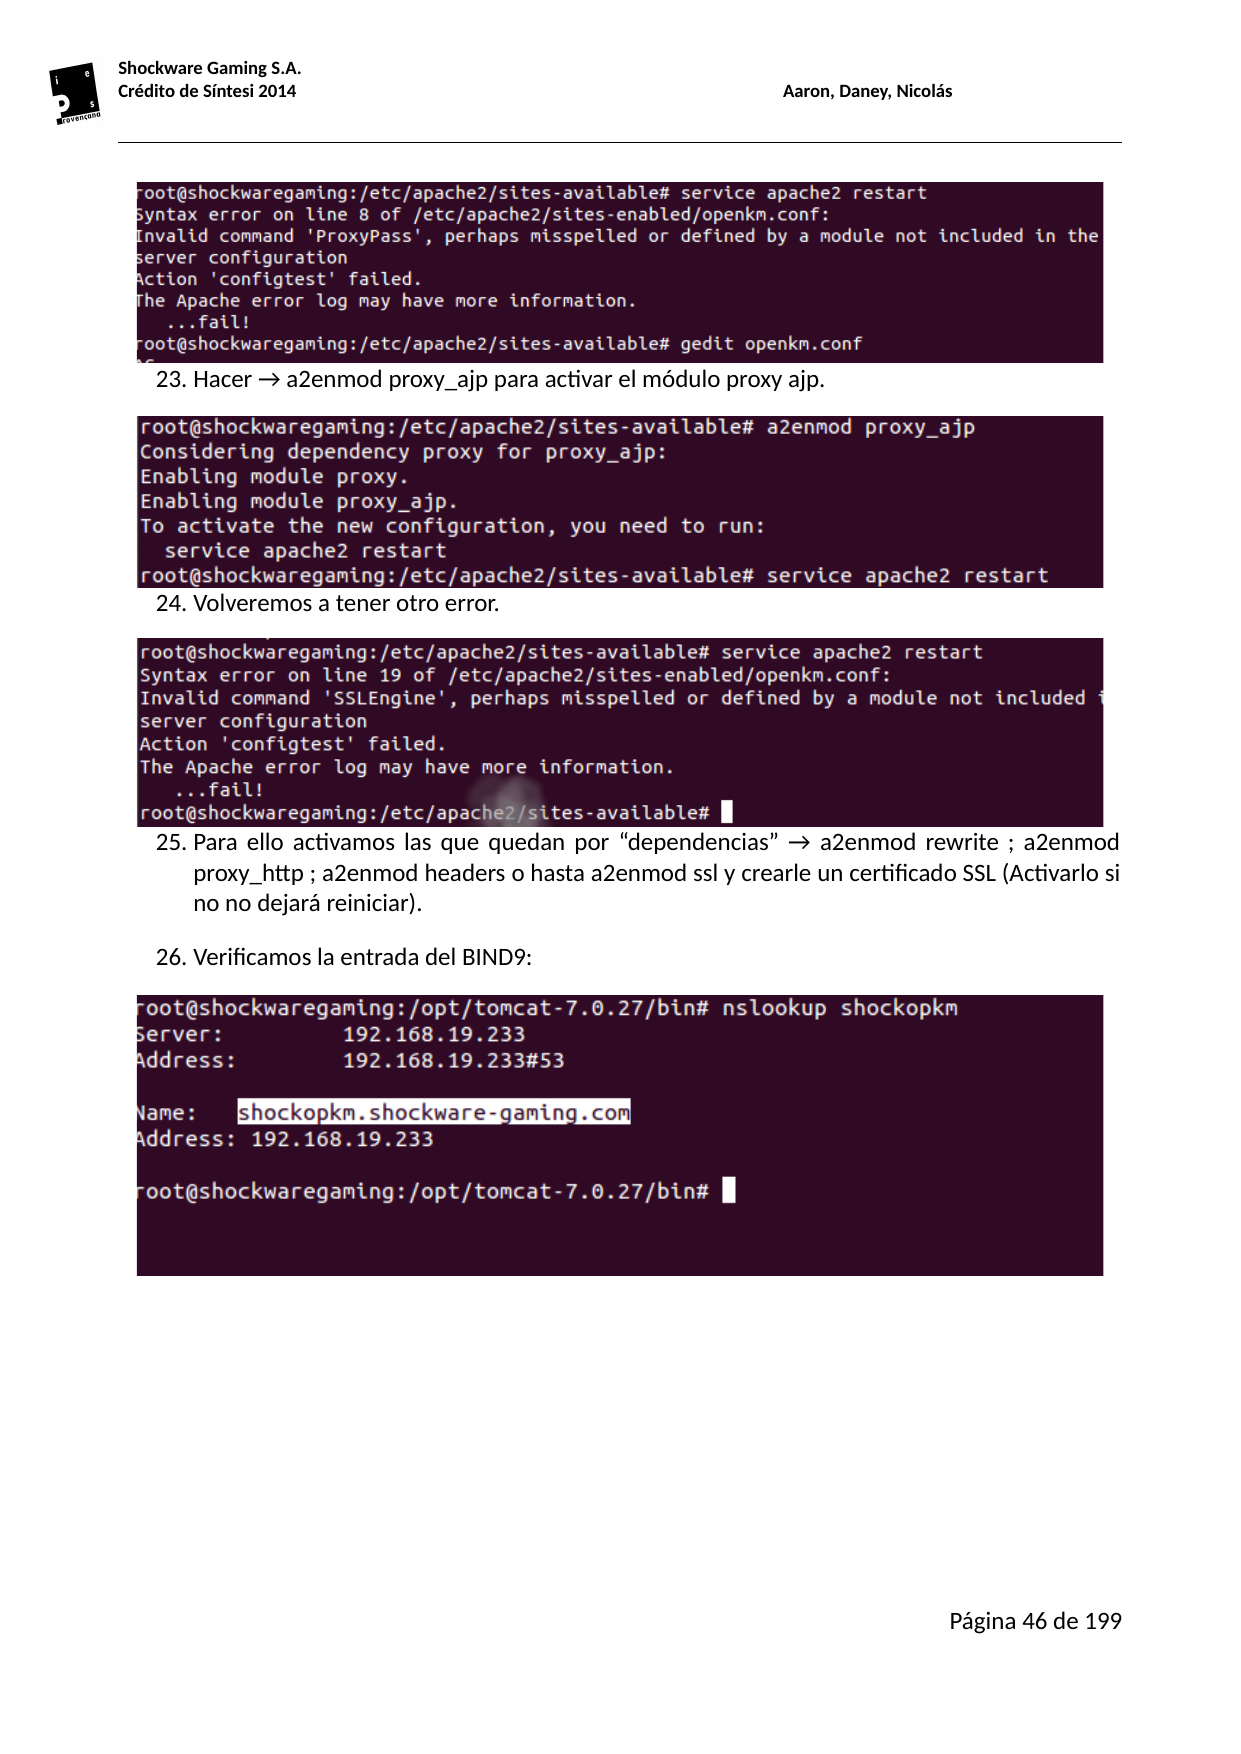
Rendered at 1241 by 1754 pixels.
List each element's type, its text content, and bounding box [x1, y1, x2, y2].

list Volveremos a tener otro error. [156, 417, 1122, 618]
list Para ello activamos las que quedan por “dependencias” → a2enmod rewrite ; a2enmod proxy_http ; a2enmod headers o hasta a2enmod ssl y crearle un certificado SSL (Activarlo si no no dejará reiniciar). [156, 641, 1122, 918]
picture [136, 182, 1104, 363]
list Verificamos la entrada del BIND9: [156, 942, 1122, 972]
list Hacer → a2enmod proxy_ajp para activar el módulo proxy ajp. [156, 169, 1122, 393]
picture [43, 56, 110, 130]
picture [136, 416, 1104, 588]
picture [136, 995, 1104, 1276]
picture [136, 638, 1104, 827]
